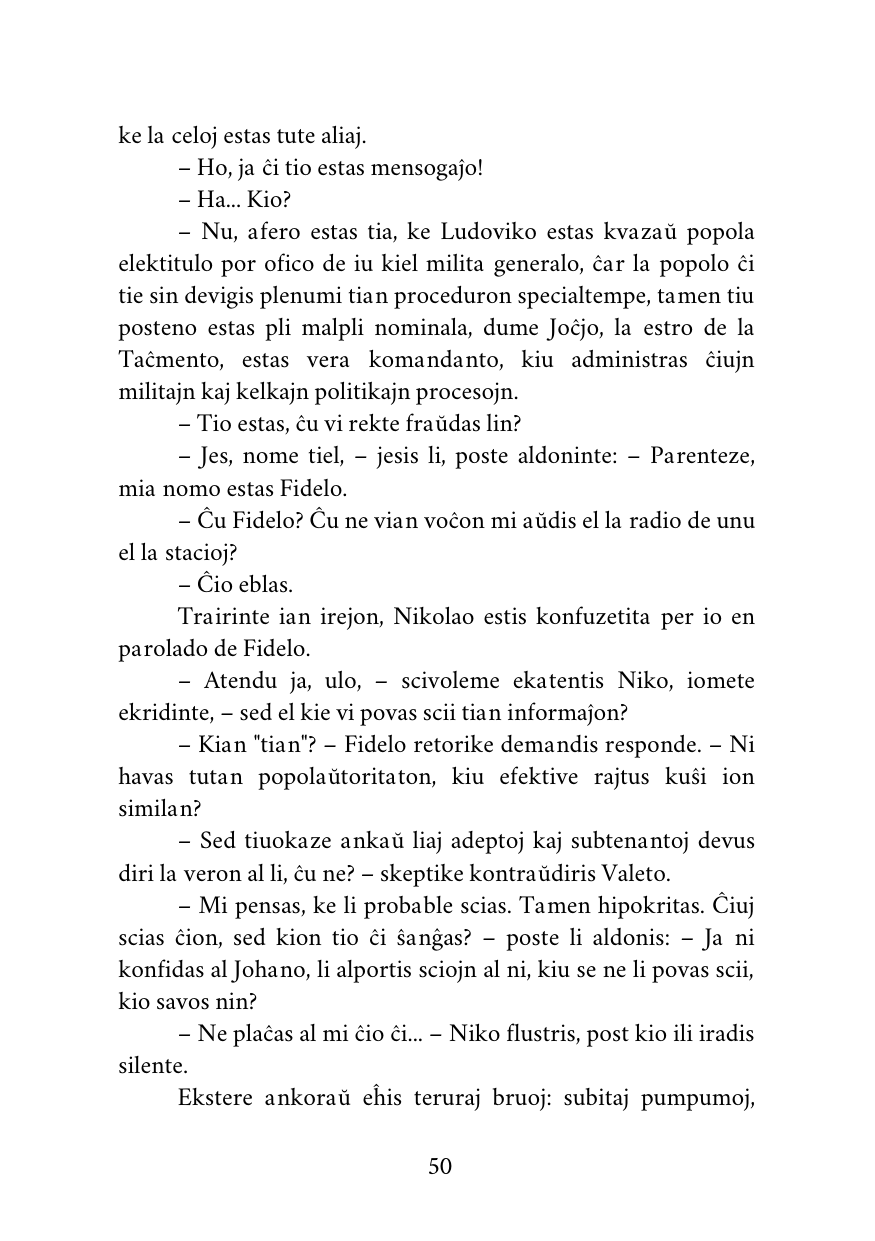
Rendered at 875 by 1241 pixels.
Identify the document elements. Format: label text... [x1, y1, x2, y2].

text – Atendu ja, ulo, – scivoleme ekatentis Niko, iomete ekridinte, – sed el kie vi povas scii tian informaĵon? [118, 663, 756, 728]
text – Ĉio eblas. [118, 567, 756, 599]
text Trairinte ian irejon, Nikolao estis konfuzetita per io en parolado de Fidelo. [118, 599, 756, 663]
text – Jes, nome tiel, – jesis li, poste aldoninte: – Parenteze, mia nomo estas Fidelo. [118, 439, 756, 503]
text – Mi pensas, ke li probable scias. Tamen hipokritas. Ĉiuj scias ĉion, sed kion tio ĉi ŝanĝas? – poste li aldonis: – Ja ni konfidas al Johano, li alportis sciojn al ni, kiu se ne li povas scii, kio savos nin? [118, 888, 756, 1016]
text – Nu, afero estas tia, ke Ludoviko estas kvazaŭ popola elektitulo por ofico de iu kiel milita generalo, ĉar la popolo ĉi tie sin devigis plenumi tian proceduron specialtempe, tamen tiu posteno estas pli malpli nominala, dume Joĉjo, la estro de la Taĉmento, estas vera komandanto, kiu administras ĉiujn militajn kaj kelkajn politikajn procesojn. [118, 214, 756, 407]
text Ekstere ankoraŭ eĥis teruraj bruoj: subitaj pumpumoj, [118, 1081, 756, 1113]
text – Ĉu Fidelo? Ĉu ne vian voĉon mi aŭdis el la radio de unu el la stacioj? [118, 503, 756, 567]
text – Tio estas, ĉu vi rekte fraŭdas lin? [118, 407, 756, 439]
text – Ho, ja ĉi tio estas mensogaĵo! [118, 150, 756, 182]
text – Ne plaĉas al mi ĉio ĉi... – Niko flustris, post kio ili iradis silente. [118, 1016, 756, 1081]
text – Kian "tian"? – Fidelo retorike demandis responde. – Ni havas tutan popolaŭtoritaton, kiu efektive rajtus kuŝi ion similan? [118, 728, 756, 824]
text – Sed tiuokaze ankaŭ liaj adeptoj kaj subtenantoj devus diri la veron al li, ĉu ne? – skeptike kontraŭdiris Valeto. [118, 824, 756, 888]
text ke la celoj estas tute aliaj. [118, 118, 756, 150]
text – Ha... Kio? [118, 182, 756, 214]
